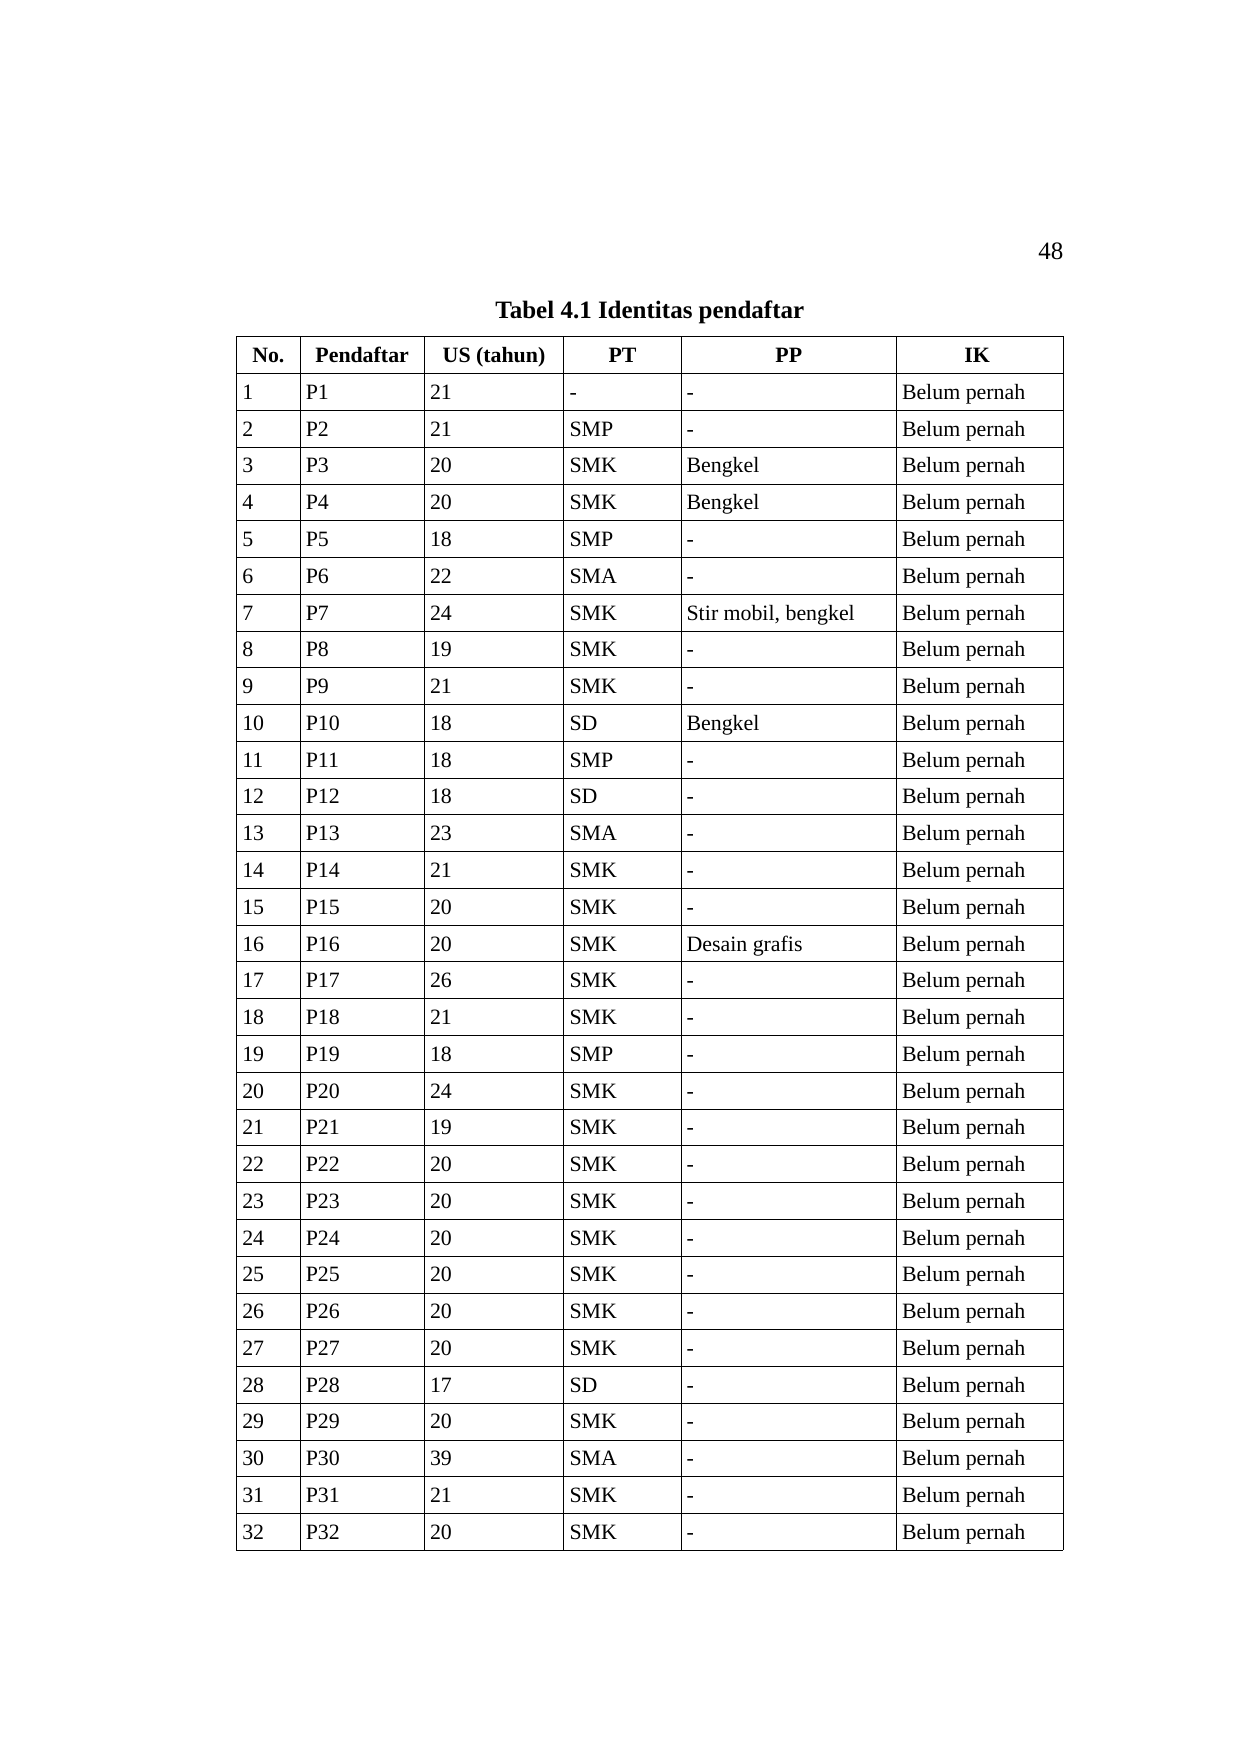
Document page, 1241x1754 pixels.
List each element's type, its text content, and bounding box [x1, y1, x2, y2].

table_cell 2 [237, 411, 300, 447]
table_cell 18 [237, 999, 300, 1035]
table_cell 26 [237, 1294, 300, 1329]
table_cell - [682, 411, 896, 447]
table_cell Belum pernah [897, 852, 1063, 888]
table_cell SMK [564, 999, 681, 1035]
table_cell Belum pernah [897, 521, 1063, 557]
table_cell SMK [564, 1073, 681, 1108]
table_cell P17 [301, 962, 424, 998]
table_cell Belum pernah [897, 999, 1063, 1035]
table_cell Desain grafis [682, 926, 896, 961]
table_cell 21 [425, 1477, 563, 1513]
table_cell SMK [564, 1110, 681, 1145]
table_cell SMK [564, 595, 681, 631]
table_cell SMK [564, 668, 681, 704]
table_cell 20 [425, 1514, 563, 1550]
table_cell Belum pernah [897, 1257, 1063, 1292]
table_cell P28 [301, 1367, 424, 1403]
table_cell 14 [237, 852, 300, 888]
table_cell 18 [425, 1036, 563, 1072]
table_cell 20 [425, 1146, 563, 1182]
table_cell Belum pernah [897, 1514, 1063, 1550]
table_cell Belum pernah [897, 1367, 1063, 1403]
table_cell - [682, 962, 896, 998]
table_cell - [682, 742, 896, 778]
table_cell 9 [237, 668, 300, 704]
table_cell 29 [237, 1404, 300, 1439]
table_cell SMA [564, 1441, 681, 1476]
table_cell SMP [564, 521, 681, 557]
table_header Pendaftar [301, 337, 424, 373]
table_cell SMK [564, 926, 681, 961]
table_cell 18 [425, 779, 563, 814]
table_cell - [682, 558, 896, 594]
table_cell Belum pernah [897, 1110, 1063, 1145]
table_cell Belum pernah [897, 1294, 1063, 1329]
table_cell Belum pernah [897, 779, 1063, 814]
table_cell P21 [301, 1110, 424, 1145]
table_cell SD [564, 705, 681, 741]
table_cell P22 [301, 1146, 424, 1182]
table_cell - [682, 1036, 896, 1072]
table_cell P1 [301, 374, 424, 410]
table_cell - [682, 1294, 896, 1329]
table_cell 26 [425, 962, 563, 998]
table_cell SMK [564, 889, 681, 925]
table_cell 19 [237, 1036, 300, 1072]
table_cell 24 [425, 595, 563, 631]
table_cell P4 [301, 485, 424, 520]
table_cell 28 [237, 1367, 300, 1403]
table_cell 18 [425, 521, 563, 557]
table_cell 20 [425, 1404, 563, 1439]
table_cell Belum pernah [897, 448, 1063, 483]
table_cell SMK [564, 1514, 681, 1550]
table_cell - [682, 815, 896, 851]
table_cell 27 [237, 1330, 300, 1366]
table_cell Belum pernah [897, 1330, 1063, 1366]
table_cell - [682, 632, 896, 667]
table_cell - [682, 1146, 896, 1182]
table_cell P32 [301, 1514, 424, 1550]
table_cell P3 [301, 448, 424, 483]
table_cell P6 [301, 558, 424, 594]
table_cell Bengkel [682, 705, 896, 741]
table_cell 20 [425, 1257, 563, 1292]
table_cell Belum pernah [897, 889, 1063, 925]
table_cell 24 [237, 1220, 300, 1256]
table_cell - [682, 1367, 896, 1403]
table_cell 18 [425, 705, 563, 741]
table_cell SD [564, 1367, 681, 1403]
table_cell 21 [425, 411, 563, 447]
table_cell 4 [237, 485, 300, 520]
text Tabel 4.1 Identitas pendaftar [236, 295, 1063, 324]
table_cell Belum pernah [897, 374, 1063, 410]
table_cell SMK [564, 1404, 681, 1439]
table_cell 20 [425, 1330, 563, 1366]
table_cell 39 [425, 1441, 563, 1476]
table_cell - [682, 521, 896, 557]
table_cell Belum pernah [897, 815, 1063, 851]
table_cell 1 [237, 374, 300, 410]
table_cell 20 [425, 889, 563, 925]
table_cell P9 [301, 668, 424, 704]
table_cell SMK [564, 1220, 681, 1256]
table_cell 16 [237, 926, 300, 961]
table_cell 20 [425, 1294, 563, 1329]
table_cell P30 [301, 1441, 424, 1476]
table_cell Belum pernah [897, 1220, 1063, 1256]
table_cell 18 [425, 742, 563, 778]
table_cell 21 [237, 1110, 300, 1145]
table_cell - [682, 1477, 896, 1513]
table_cell Bengkel [682, 448, 896, 483]
table_cell SMA [564, 815, 681, 851]
table_cell - [682, 1073, 896, 1108]
table_cell P2 [301, 411, 424, 447]
table_cell Belum pernah [897, 1036, 1063, 1072]
table_cell 3 [237, 448, 300, 483]
table_cell Belum pernah [897, 926, 1063, 961]
table_cell - [682, 889, 896, 925]
table_cell P7 [301, 595, 424, 631]
table_cell P20 [301, 1073, 424, 1108]
table_cell Belum pernah [897, 1073, 1063, 1108]
table_cell Belum pernah [897, 668, 1063, 704]
table_cell SMK [564, 485, 681, 520]
table_cell - [682, 1404, 896, 1439]
table_header PT [564, 337, 681, 373]
table_cell - [682, 1441, 896, 1476]
table_cell 21 [425, 999, 563, 1035]
table_cell 12 [237, 779, 300, 814]
table_cell 20 [425, 926, 563, 961]
table_cell P25 [301, 1257, 424, 1292]
table_cell 21 [425, 668, 563, 704]
table_cell - [682, 999, 896, 1035]
table_cell SMK [564, 1257, 681, 1292]
table_cell 17 [237, 962, 300, 998]
table_cell Belum pernah [897, 558, 1063, 594]
table_cell 13 [237, 815, 300, 851]
table_cell 25 [237, 1257, 300, 1292]
table_cell Stir mobil, bengkel [682, 595, 896, 631]
table_cell 21 [425, 852, 563, 888]
table_cell Belum pernah [897, 632, 1063, 667]
table_cell SMK [564, 962, 681, 998]
table_cell 20 [237, 1073, 300, 1108]
table_cell P12 [301, 779, 424, 814]
table_cell 8 [237, 632, 300, 667]
table_cell SMP [564, 411, 681, 447]
table_cell SMK [564, 448, 681, 483]
table_cell P29 [301, 1404, 424, 1439]
table_cell 31 [237, 1477, 300, 1513]
table_cell P19 [301, 1036, 424, 1072]
table_cell SD [564, 779, 681, 814]
table_cell - [682, 374, 896, 410]
table_cell P16 [301, 926, 424, 961]
table_cell 11 [237, 742, 300, 778]
table_cell 5 [237, 521, 300, 557]
table_cell P26 [301, 1294, 424, 1329]
table_cell 20 [425, 1183, 563, 1219]
table_cell Belum pernah [897, 742, 1063, 778]
table_cell Belum pernah [897, 1477, 1063, 1513]
table_cell 20 [425, 448, 563, 483]
table_cell Bengkel [682, 485, 896, 520]
table_cell SMK [564, 852, 681, 888]
table_cell P18 [301, 999, 424, 1035]
table_cell Belum pernah [897, 1146, 1063, 1182]
table_cell Belum pernah [897, 1183, 1063, 1219]
table_cell P31 [301, 1477, 424, 1513]
table_cell 20 [425, 485, 563, 520]
table_cell 6 [237, 558, 300, 594]
table_cell 21 [425, 374, 563, 410]
table_cell 22 [425, 558, 563, 594]
table_cell - [682, 1330, 896, 1366]
table_cell Belum pernah [897, 705, 1063, 741]
table_cell - [564, 374, 681, 410]
table_cell SMP [564, 742, 681, 778]
table_cell SMK [564, 1146, 681, 1182]
table_cell P5 [301, 521, 424, 557]
table_cell P14 [301, 852, 424, 888]
table_cell - [682, 1183, 896, 1219]
table_header IK [897, 337, 1063, 373]
table_cell Belum pernah [897, 485, 1063, 520]
table_cell SMK [564, 1330, 681, 1366]
table_header No. [237, 337, 300, 373]
table_cell 32 [237, 1514, 300, 1550]
table_cell P10 [301, 705, 424, 741]
table_cell Belum pernah [897, 962, 1063, 998]
table_cell 24 [425, 1073, 563, 1108]
table_cell 22 [237, 1146, 300, 1182]
table_cell - [682, 779, 896, 814]
table_cell SMP [564, 1036, 681, 1072]
table_cell 30 [237, 1441, 300, 1476]
table_cell Belum pernah [897, 411, 1063, 447]
table_cell Belum pernah [897, 1441, 1063, 1476]
table_cell 15 [237, 889, 300, 925]
table_cell Belum pernah [897, 1404, 1063, 1439]
table_cell - [682, 1110, 896, 1145]
table_cell SMK [564, 1477, 681, 1513]
table_cell - [682, 1514, 896, 1550]
table_header US (tahun) [425, 337, 563, 373]
table_cell SMK [564, 1183, 681, 1219]
table_cell SMK [564, 632, 681, 667]
table_cell P27 [301, 1330, 424, 1366]
table_cell Belum pernah [897, 595, 1063, 631]
table_cell SMA [564, 558, 681, 594]
table_cell 19 [425, 632, 563, 667]
table_cell SMK [564, 1294, 681, 1329]
table_cell P13 [301, 815, 424, 851]
table_cell P11 [301, 742, 424, 778]
table_cell - [682, 668, 896, 704]
table_cell P24 [301, 1220, 424, 1256]
table_cell 23 [237, 1183, 300, 1219]
table_cell - [682, 1220, 896, 1256]
table_cell 23 [425, 815, 563, 851]
table_cell 17 [425, 1367, 563, 1403]
table_cell - [682, 1257, 896, 1292]
table_header PP [682, 337, 896, 373]
table_cell 7 [237, 595, 300, 631]
table_cell - [682, 852, 896, 888]
table_cell 20 [425, 1220, 563, 1256]
table_cell P23 [301, 1183, 424, 1219]
table_cell P8 [301, 632, 424, 667]
table_cell 19 [425, 1110, 563, 1145]
table_cell 10 [237, 705, 300, 741]
table_cell P15 [301, 889, 424, 925]
